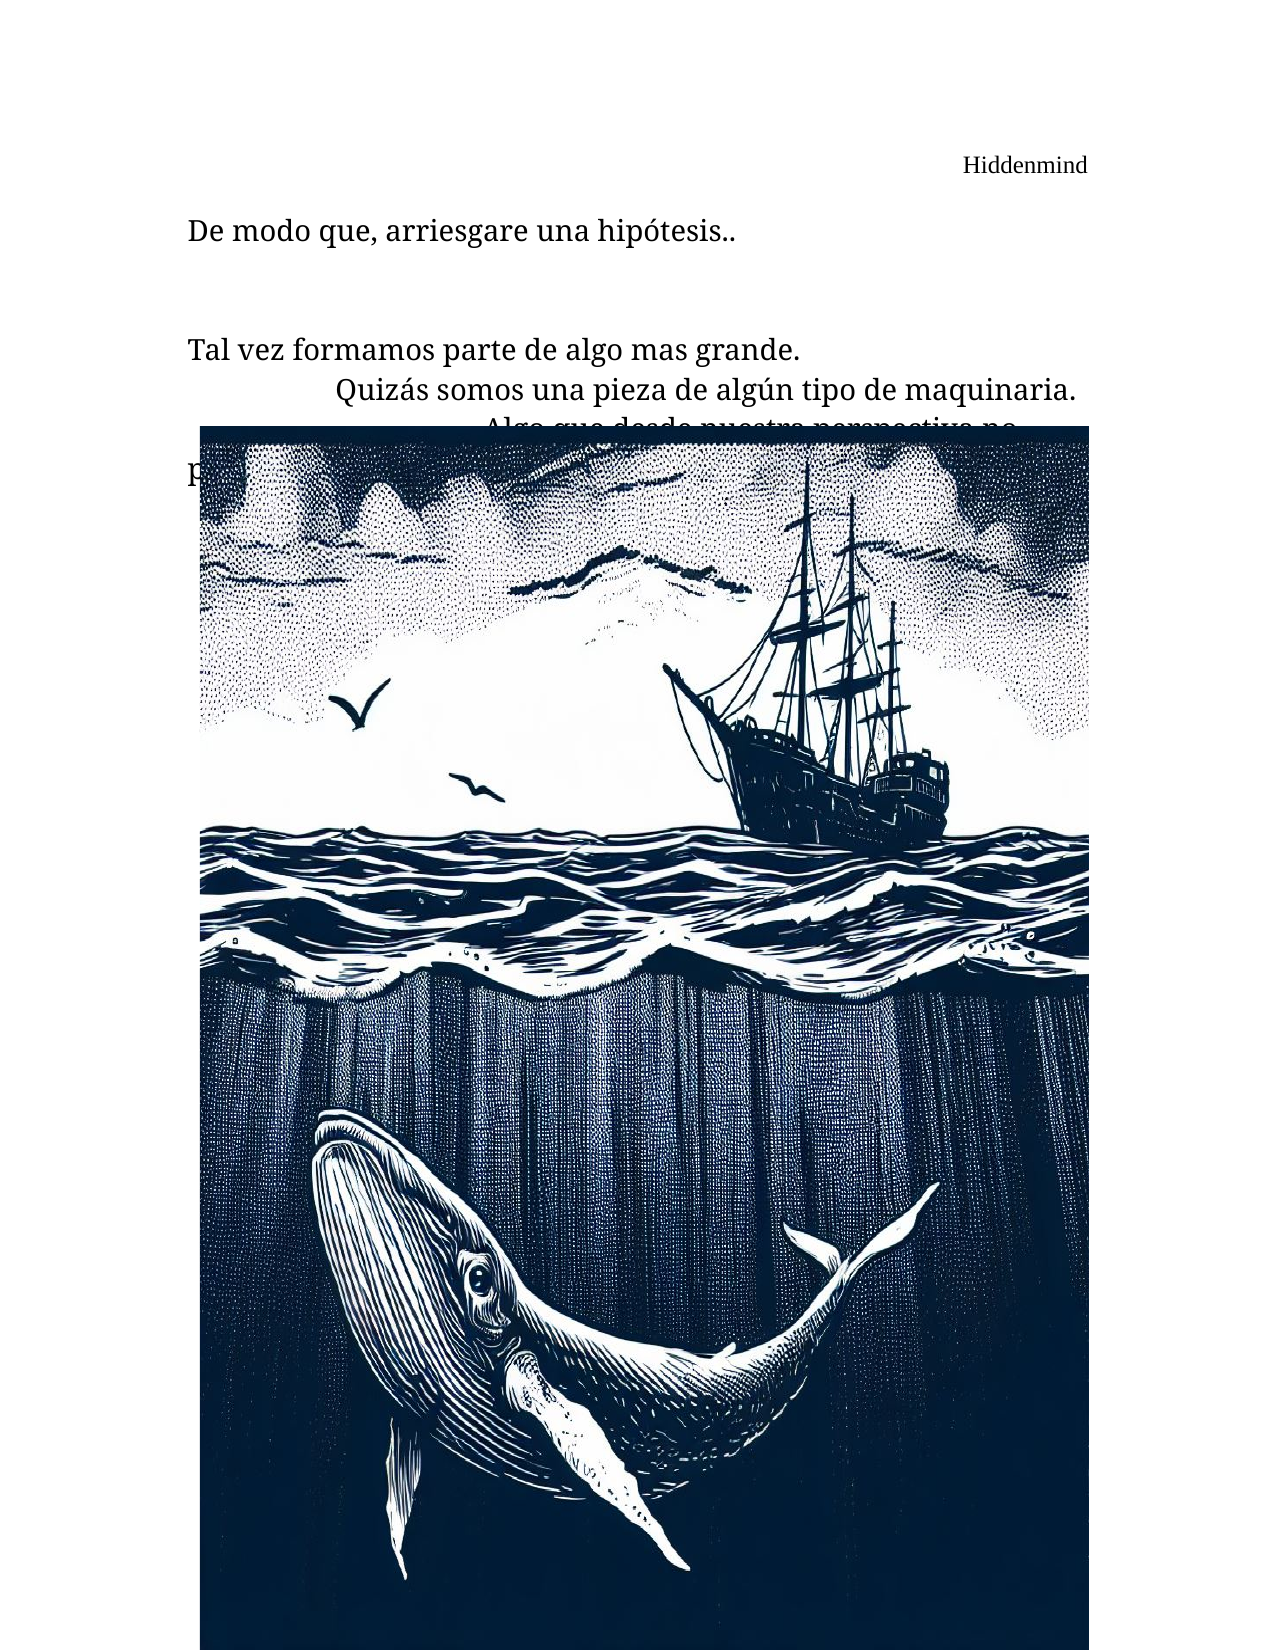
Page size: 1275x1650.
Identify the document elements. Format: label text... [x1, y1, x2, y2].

text Algo que desde nuestra perspectiva no podemos ver. [187, 408, 1087, 465]
text Tal vez formamos parte de algo mas grande. [187, 329, 1087, 369]
text Quizás somos una pieza de algún tipo de maquinaria. [187, 369, 1087, 408]
picture [199, 426, 1089, 1650]
text De modo que, arriesgare una hipótesis.. [187, 210, 1087, 250]
